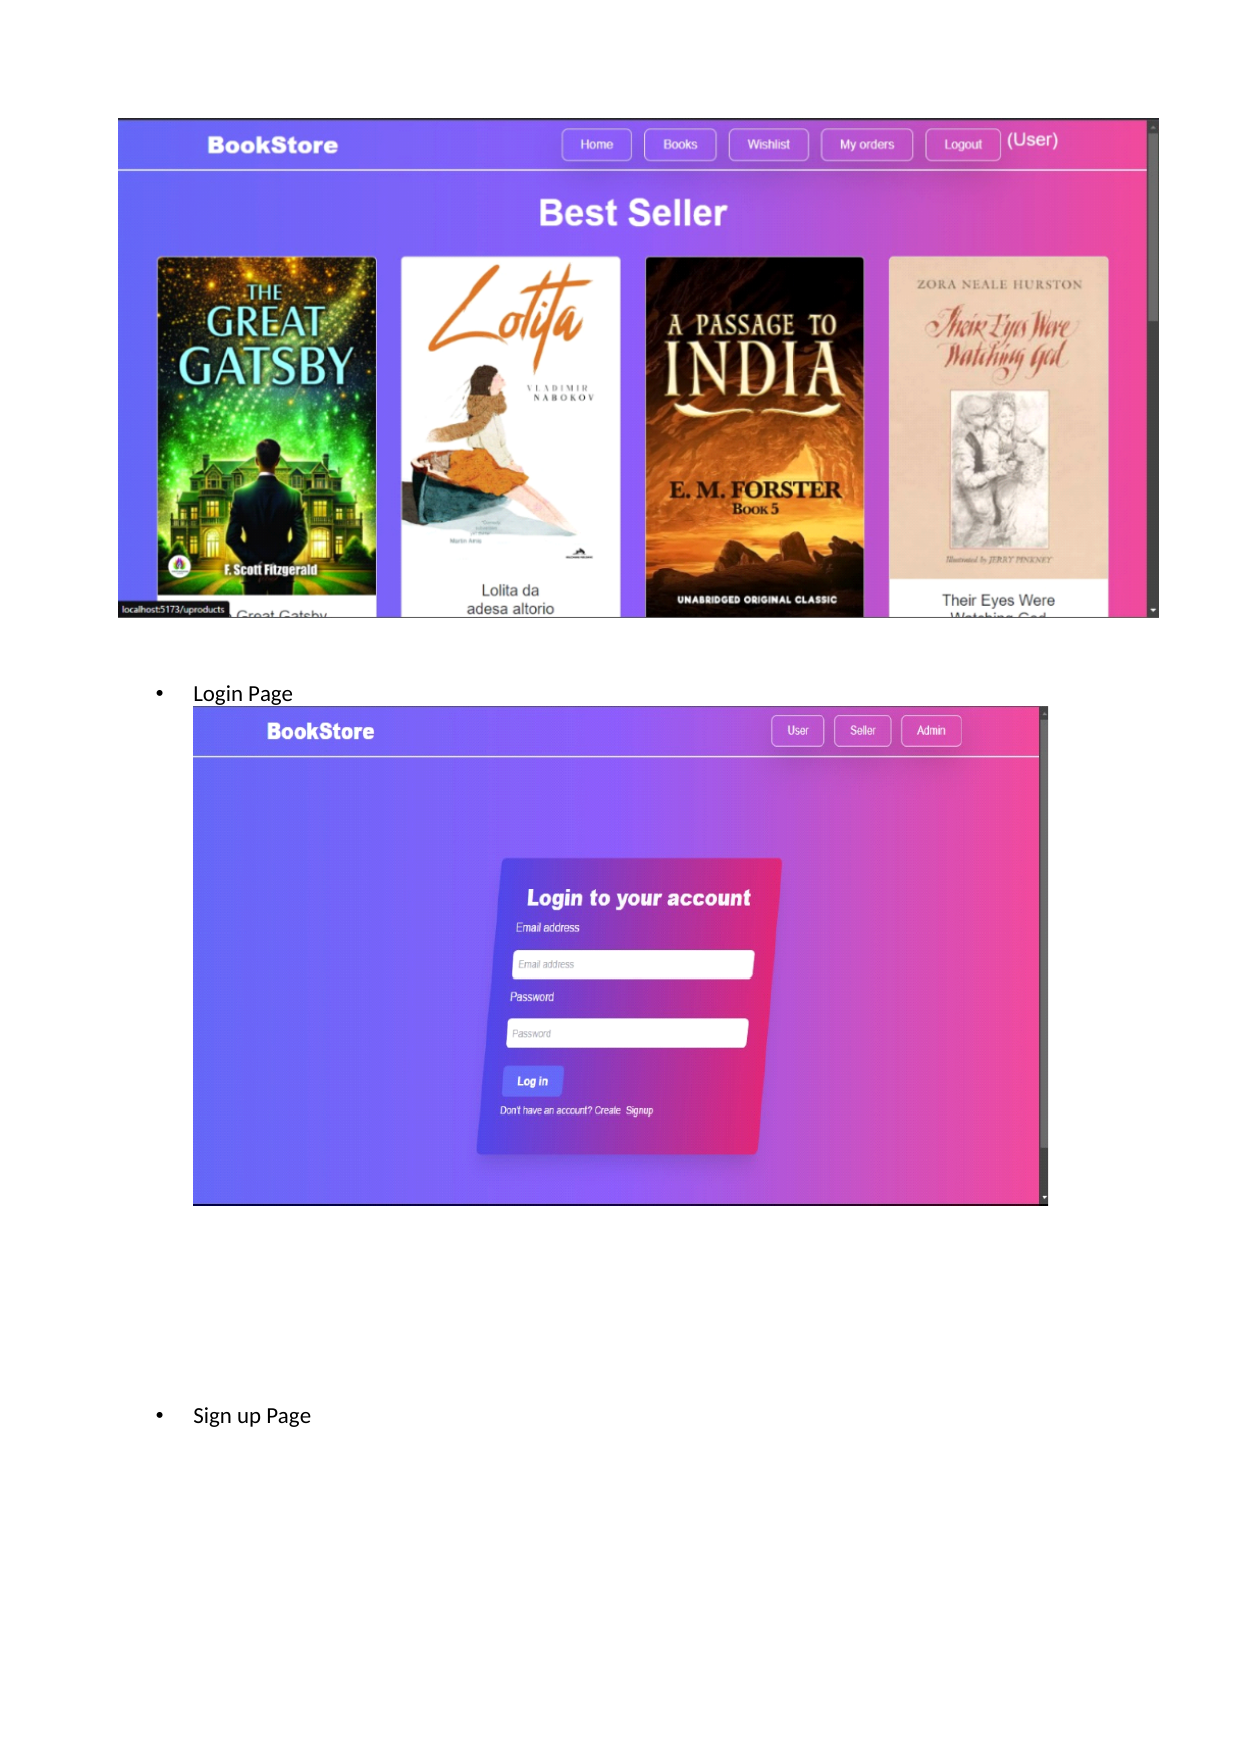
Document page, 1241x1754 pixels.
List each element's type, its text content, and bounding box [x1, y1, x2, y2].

list Login Page [156, 679, 1122, 1206]
list Sign up Page [156, 1401, 1122, 1429]
